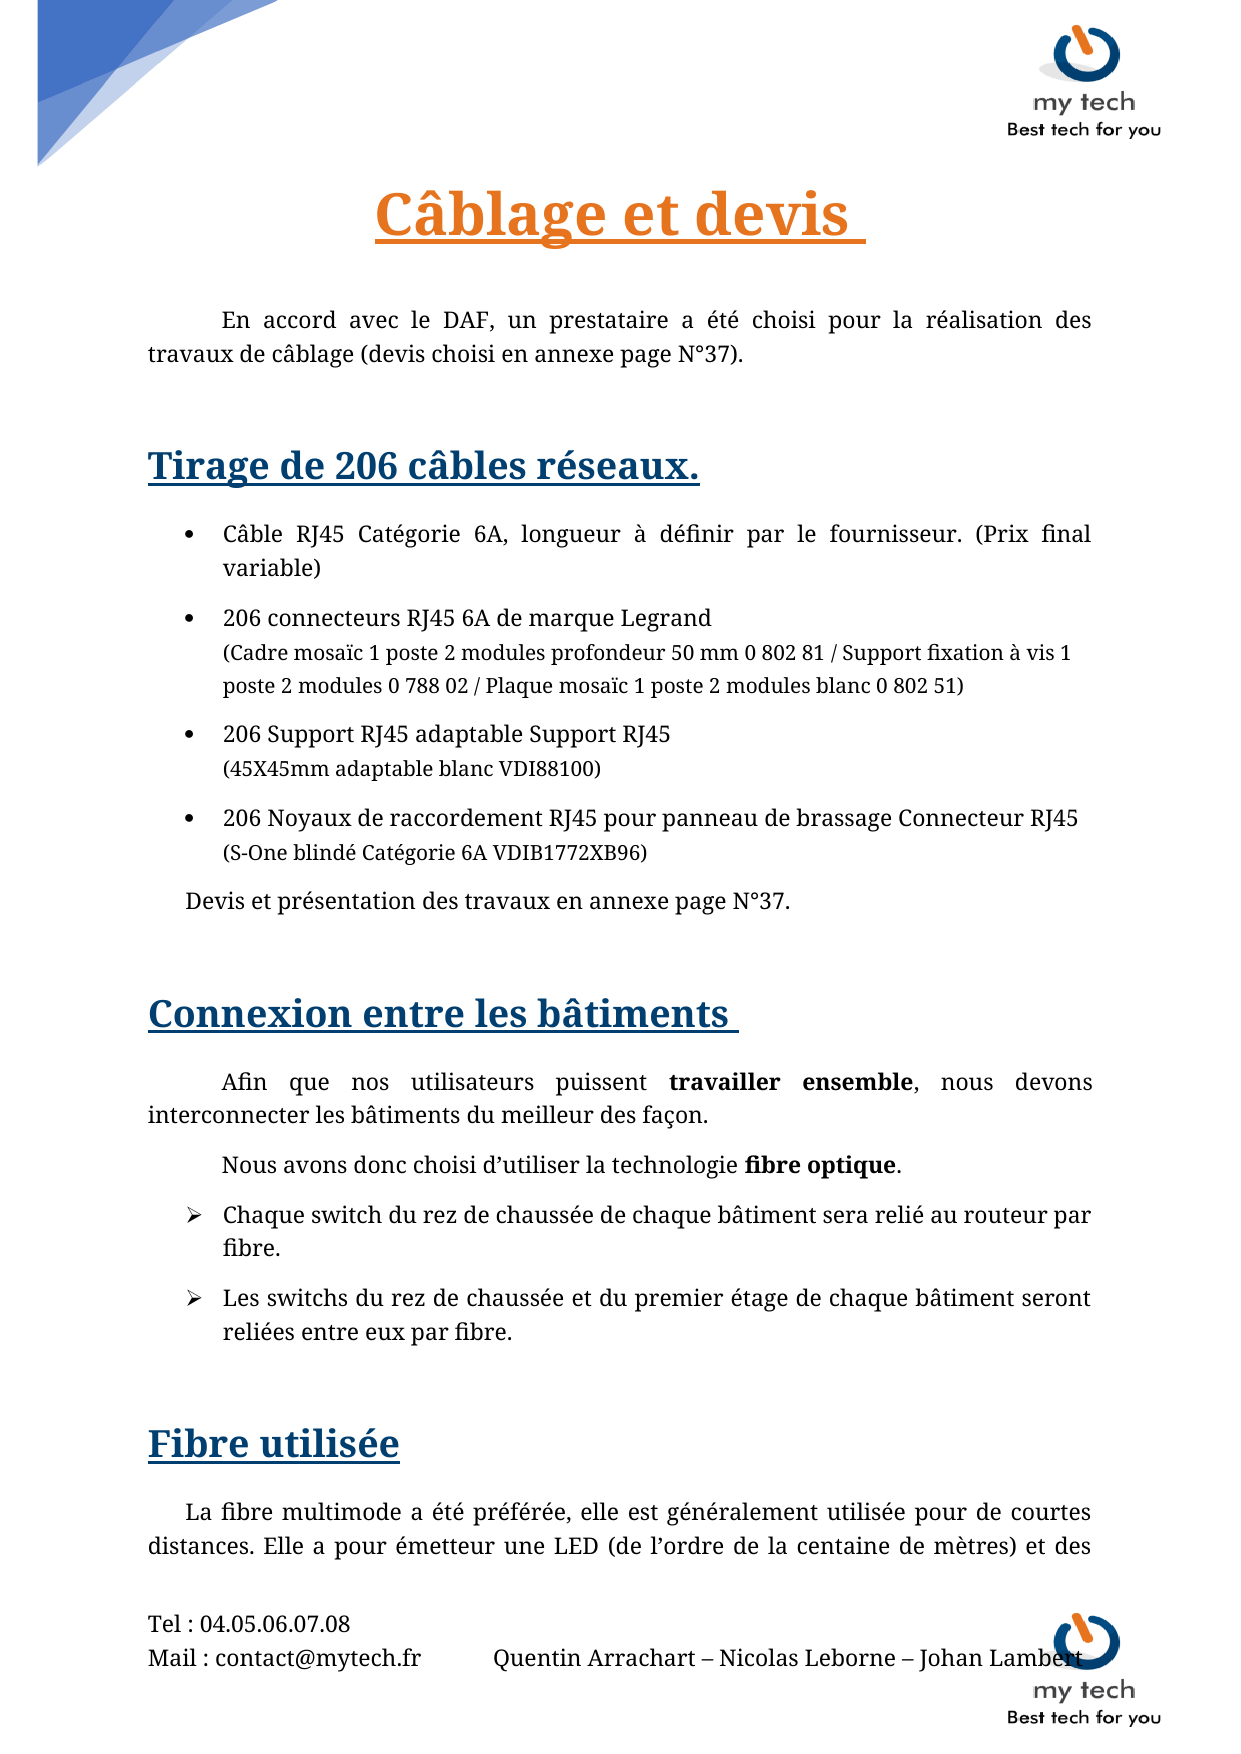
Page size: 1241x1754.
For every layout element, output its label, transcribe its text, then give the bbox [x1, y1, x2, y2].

list Chaque switch du rez de chaussée de chaque bâtiment sera relié au routeur par fibre. [185, 1197, 1093, 1263]
text Devis et présentation des travaux en annexe page N°37. [148, 883, 1093, 916]
list Les switchs du rez de chaussée et du premier étage de chaque bâtiment seront reliées entre eux par fibre. [185, 1280, 1093, 1347]
subtitle Tirage de 206 câbles réseaux. [148, 439, 1093, 491]
list 206 Support RJ45 adaptable Support RJ45 (45X45mm adaptable blanc VDI88100) [185, 716, 1093, 783]
subtitle Connexion entre les bâtiments [148, 987, 1093, 1038]
text Afin que nos utilisateurs puissent travailler ensemble, nous devons interconnecter les bâtiments du meilleur des façon. [148, 1063, 1093, 1130]
text En accord avec le DAF, un prestataire a été choisi pour la réalisation des travaux de câblage (devis choisi en annexe page N°37). [148, 302, 1093, 369]
list 206 connecteurs RJ45 6A de marque Legrand (Cadre mosaïc 1 poste 2 modules profondeur 50 mm 0 802 81 / Support fixation à vis 1 poste 2 modules 0 788 02 / Plaque mosaïc 1 poste 2 modules blanc 0 802 51) [185, 599, 1093, 699]
text Nous avons donc choisi d’utiliser la technologie fibre optique. [148, 1147, 1093, 1180]
list La fibre multimode a été préférée, elle est généralement utilisée pour de courtes distances. Elle a pour émetteur une LED (de l’ordre de la centaine de mètres) et des [148, 1494, 1093, 1561]
subtitle Fibre utilisée [148, 1418, 1093, 1469]
subtitle Câblage et devis [148, 173, 1093, 252]
list Câble RJ45 Catégorie 6A, longueur à définir par le fournisseur. (Prix final variable) [185, 516, 1093, 583]
list 206 Noyaux de raccordement RJ45 pour panneau de brassage Connecteur RJ45 (S-One blindé Catégorie 6A VDIB1772XB96) [185, 799, 1093, 866]
